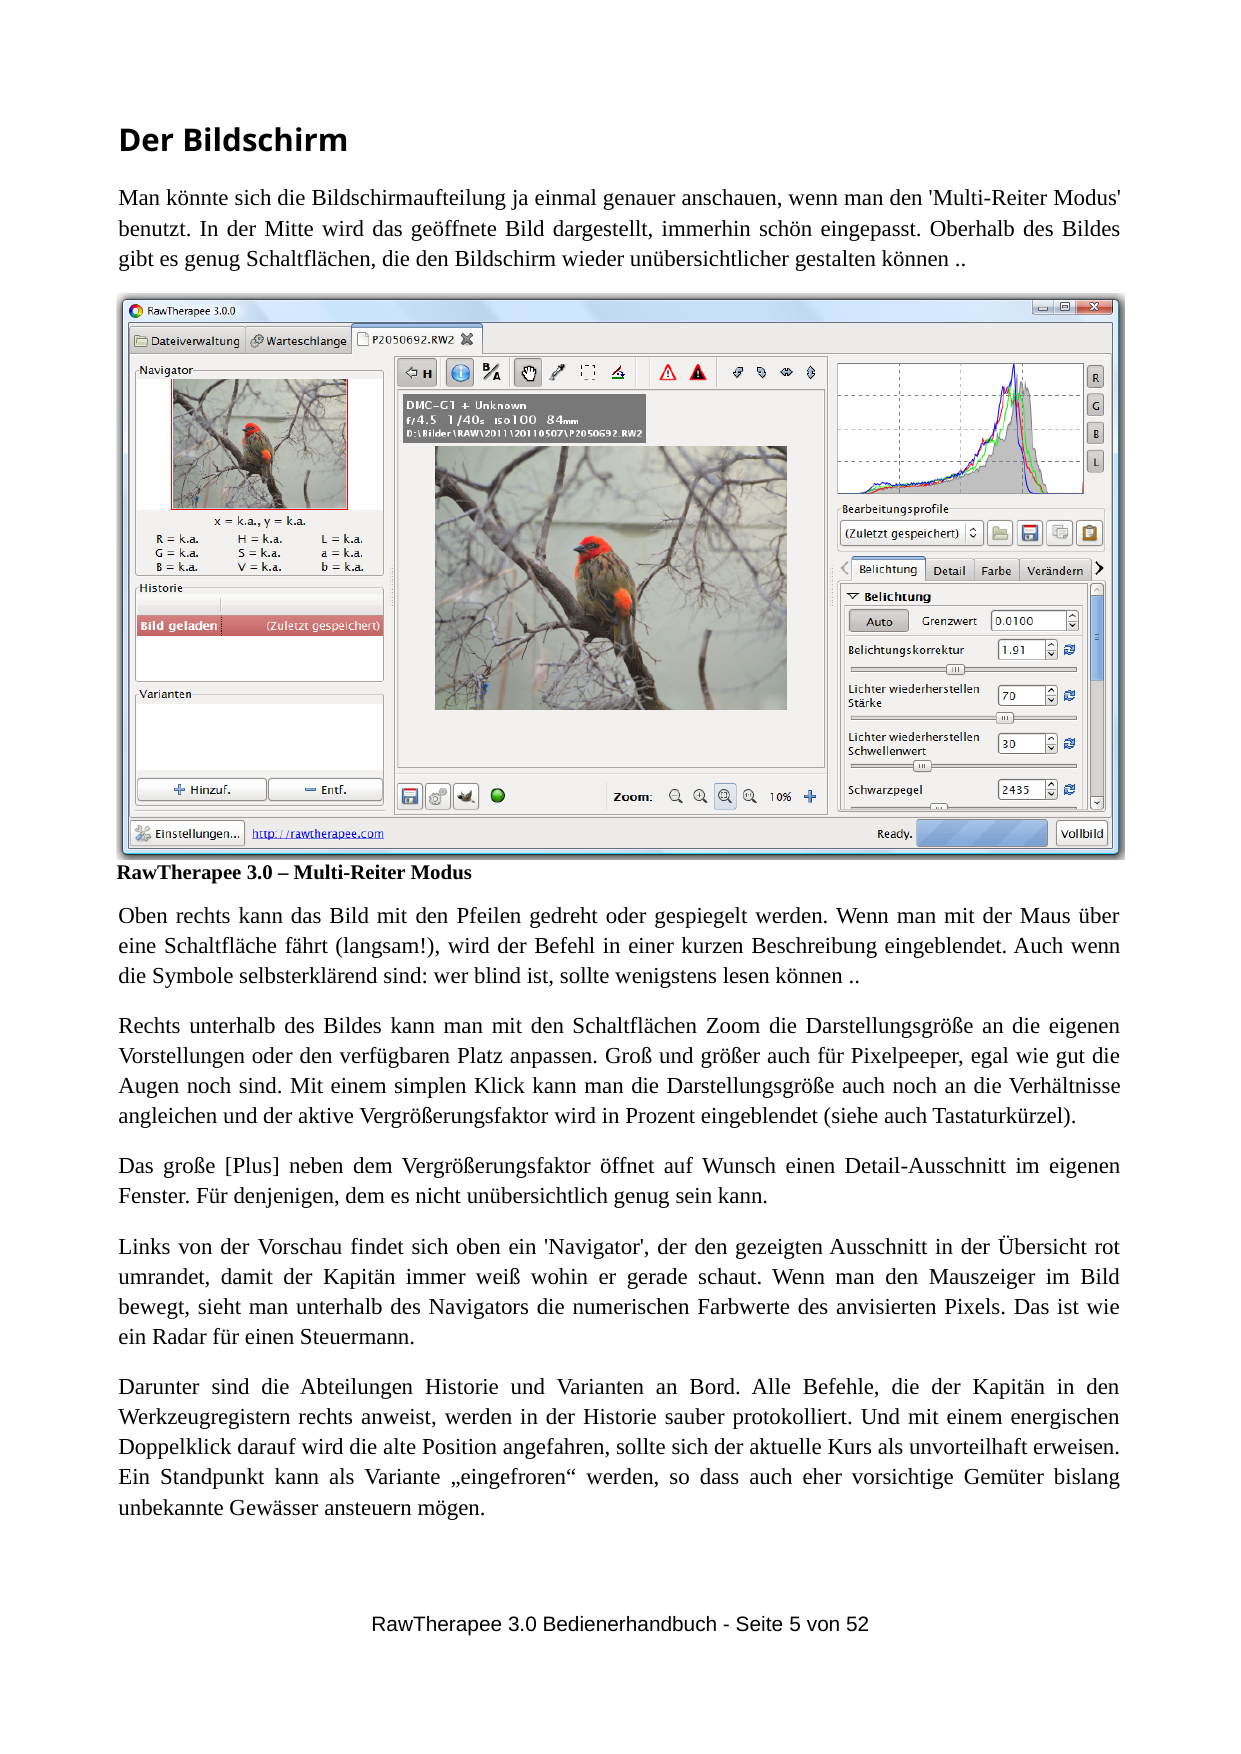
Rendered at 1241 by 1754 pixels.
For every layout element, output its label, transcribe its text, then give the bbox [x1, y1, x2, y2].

text RawTherapee 3.0 – Multi-Reiter Modus [116, 860, 1125, 884]
text Das große [Plus] neben dem Vergrößerungsfaktor öffnet auf Wunsch einen Detail-Ausschnitt im eigenen Fenster. Für denjenigen, dem es nicht unübersichtlich genug sein kann. [118, 1149, 1122, 1209]
picture [116, 293, 1125, 860]
text Darunter sind die Abteilungen Historie und Varianten an Bord. Alle Befehle, die der Kapitän in den Werkzeugregistern rechts anweist, werden in der Historie sauber protokolliert. Und mit einem energischen Doppelklick darauf wird die alte Position angefahren, sollte sich der aktuelle Kurs als unvorteilhaft erweisen. Ein Standpunkt kann als Variante „eingefroren“ werden, so dass auch eher vorsichtige Gemüter bislang unbekannte Gewässer ansteuern mögen. [118, 1369, 1122, 1520]
text Oben rechts kann das Bild mit den Pfeilen gedreht oder gespiegelt werden. Wenn man mit der Maus über eine Schaltfläche fährt (langsam!), wird der Befehl in einer kurzen Beschreibung eingeblendet. Auch wenn die Symbole selbsterklärend sind: wer blind ist, sollte wenigstens lesen können .. [118, 884, 1122, 988]
text Man könnte sich die Bildschirmaufteilung ja einmal genauer anschauen, wenn man den 'Multi-Reiter Modus' benutzt. In der Mitte wird das geöffnete Bild dargestellt, immerhin schön eingepasst. Oberhalb des Bildes gibt es genug Schaltflächen, die den Bildschirm wieder unübersichtlicher gestalten können .. [118, 181, 1122, 271]
subtitle Der Bildschirm [118, 118, 1122, 161]
text Links von der Vorschau findet sich oben ein 'Navigator', der den gezeigten Ausschnitt in der Übersicht rot umrandet, damit der Kapitän immer weiß wohin er gerade schaut. Wenn man den Mauszeiger im Bild bewegt, sieht man unterhalb des Navigators die numerischen Farbwerte des anvisierten Pixels. Das ist wie ein Radar für einen Steuermann. [118, 1229, 1122, 1349]
text Rechts unterhalb des Bildes kann man mit den Schaltflächen Zoom die Darstellungsgröße an die eigenen Vorstellungen oder den verfügbaren Platz anpassen. Groß und größer auch für Pixelpeeper, egal wie gut die Augen noch sind. Mit einem simplen Klick kann man die Darstellungsgröße auch noch an die Verhältnisse angleichen und der aktive Vergrößerungsfaktor wird in Prozent eingeblendet (siehe auch Tastaturkürzel). [118, 1008, 1122, 1129]
